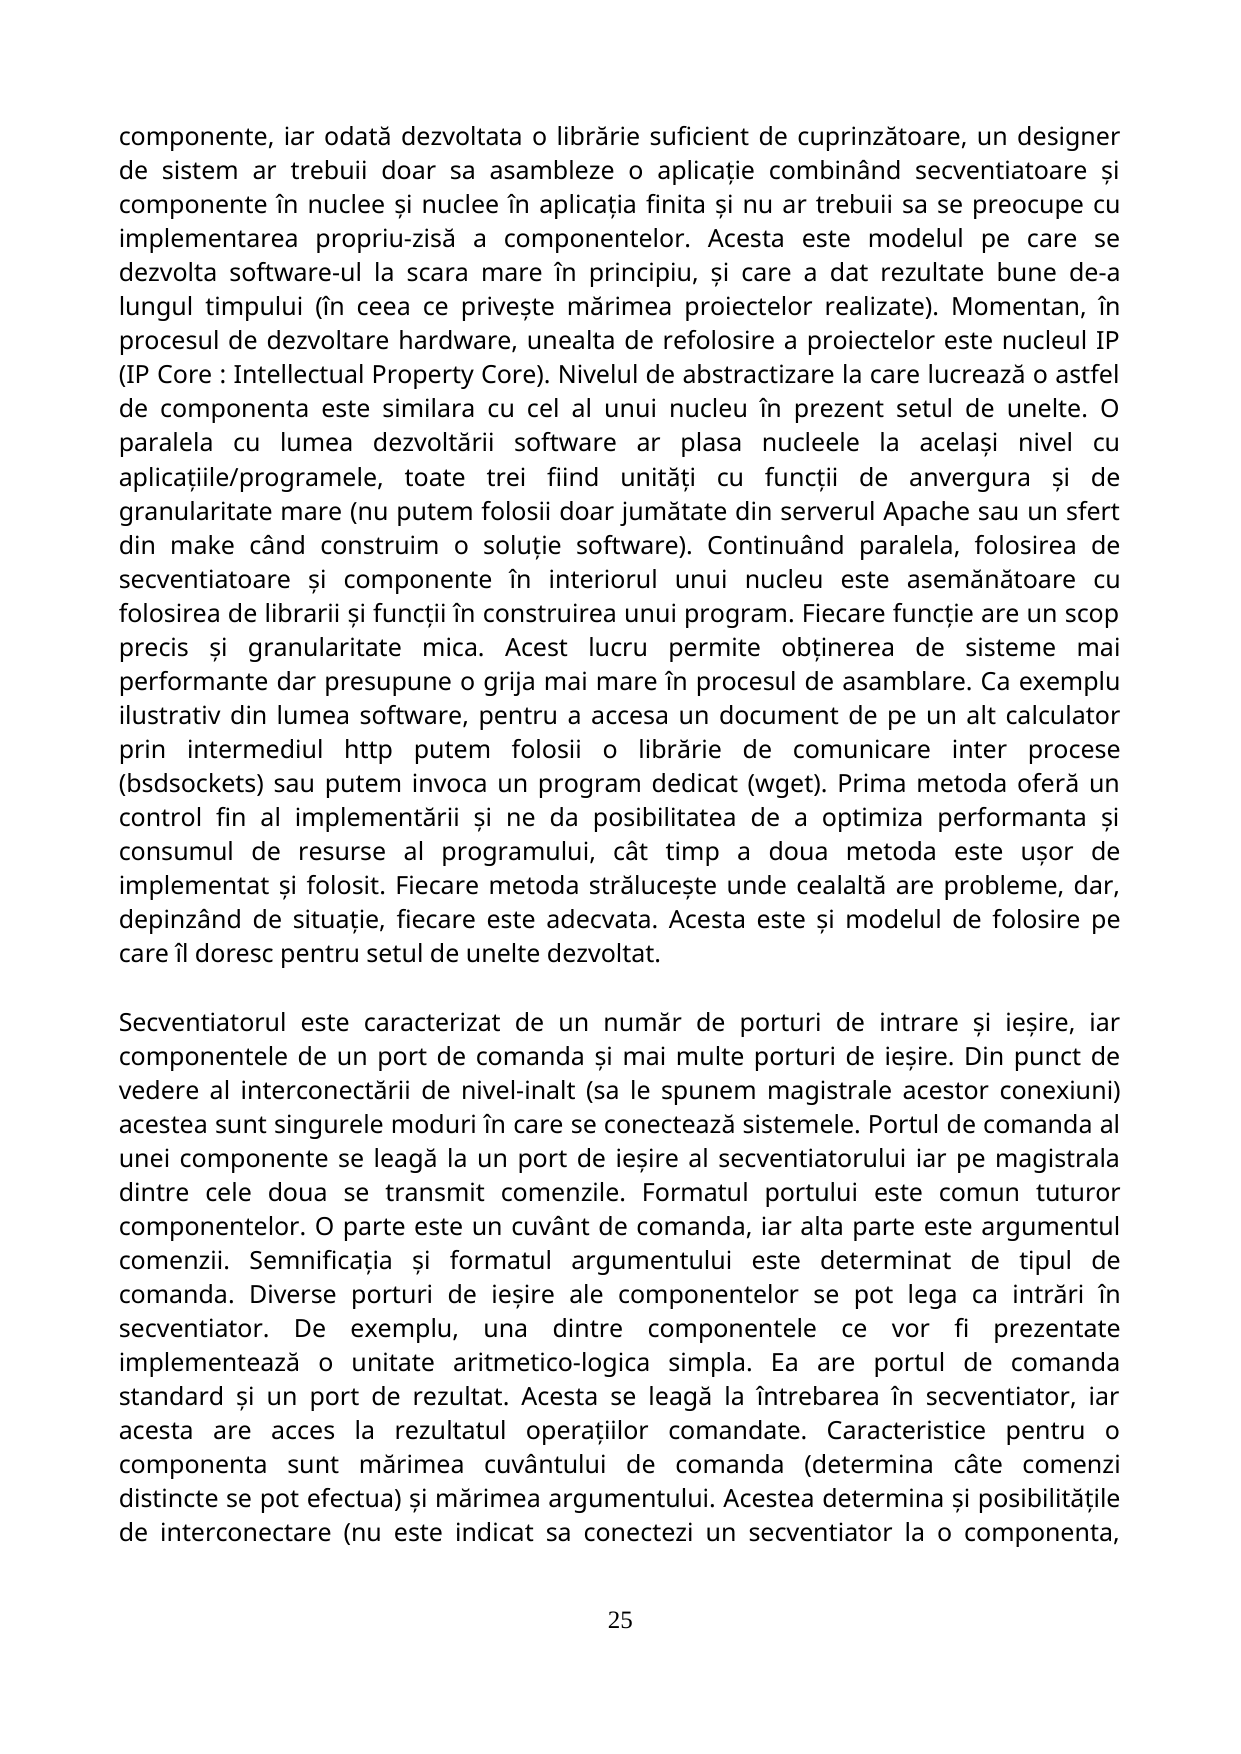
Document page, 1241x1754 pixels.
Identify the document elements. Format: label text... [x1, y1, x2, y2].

text componente, iar odată dezvoltata o librărie suficient de cuprinzătoare, un designer de sistem ar trebuii doar sa asambleze o aplicație combinând secventiatoare și componente în nuclee și nuclee în aplicația finita și nu ar trebuii sa se preocupe cu implementarea propriu-zisă a componentelor. Acesta este modelul pe care se dezvolta software-ul la scara mare în principiu, și care a dat rezultate bune de-a lungul timpului (în ceea ce privește mărimea proiectelor realizate). Momentan, în procesul de dezvoltare hardware, unealta de refolosire a proiectelor este nucleul IP (IP Core : Intellectual Property Core). Nivelul de abstractizare la care lucrează o astfel de componenta este similara cu cel al unui nucleu în prezent setul de unelte. O paralela cu lumea dezvoltării software ar plasa nucleele la același nivel cu aplicațiile/programele, toate trei fiind unități cu funcții de anvergura și de granularitate mare (nu putem folosii doar jumătate din serverul Apache sau un sfert din make când construim o soluție software). Continuând paralela, folosirea de secventiatoare și componente în interiorul unui nucleu este asemănătoare cu folosirea de librarii și funcții în construirea unui program. Fiecare funcție are un scop precis și granularitate mica. Acest lucru permite obținerea de sisteme mai performante dar presupune o grija mai mare în procesul de asamblare. Ca exemplu ilustrativ din lumea software, pentru a accesa un document de pe un alt calculator prin intermediul http putem folosii o librărie de comunicare inter procese (bsdsockets) sau putem invoca un program dedicat (wget). Prima metoda oferă un control fin al implementării și ne da posibilitatea de a optimiza performanta și consumul de resurse al programului, cât timp a doua metoda este ușor de implementat și folosit. Fiecare metoda strălucește unde cealaltă are probleme, dar, depinzând de situație, fiecare este adecvata. Acesta este și modelul de folosire pe care îl doresc pentru setul de unelte dezvoltat. [118, 118, 1122, 970]
text Secventiatorul este caracterizat de un număr de porturi de intrare și ieșire, iar componentele de un port de comanda și mai multe porturi de ieșire. Din punct de vedere al interconectării de nivel-inalt (sa le spunem magistrale acestor conexiuni) acestea sunt singurele moduri în care se conectează sistemele. Portul de comanda al unei componente se leagă la un port de ieșire al secventiatorului iar pe magistrala dintre cele doua se transmit comenzile. Formatul portului este comun tuturor componentelor. O parte este un cuvânt de comanda, iar alta parte este argumentul comenzii. Semnificația și formatul argumentului este determinat de tipul de comanda. Diverse porturi de ieșire ale componentelor se pot lega ca intrări în secventiator. De exemplu, una dintre componentele ce vor fi prezentate implementează o unitate aritmetico-logica simpla. Ea are portul de comanda standard și un port de rezultat. Acesta se leagă la întrebarea în secventiator, iar acesta are acces la rezultatul operațiilor comandate. Caracteristice pentru o componenta sunt mărimea cuvântului de comanda (determina câte comenzi distincte se pot efectua) și mărimea argumentului. Acestea determina și posibilitățile de interconectare (nu este indicat sa conectezi un secventiator la o componenta, [118, 1004, 1122, 1549]
